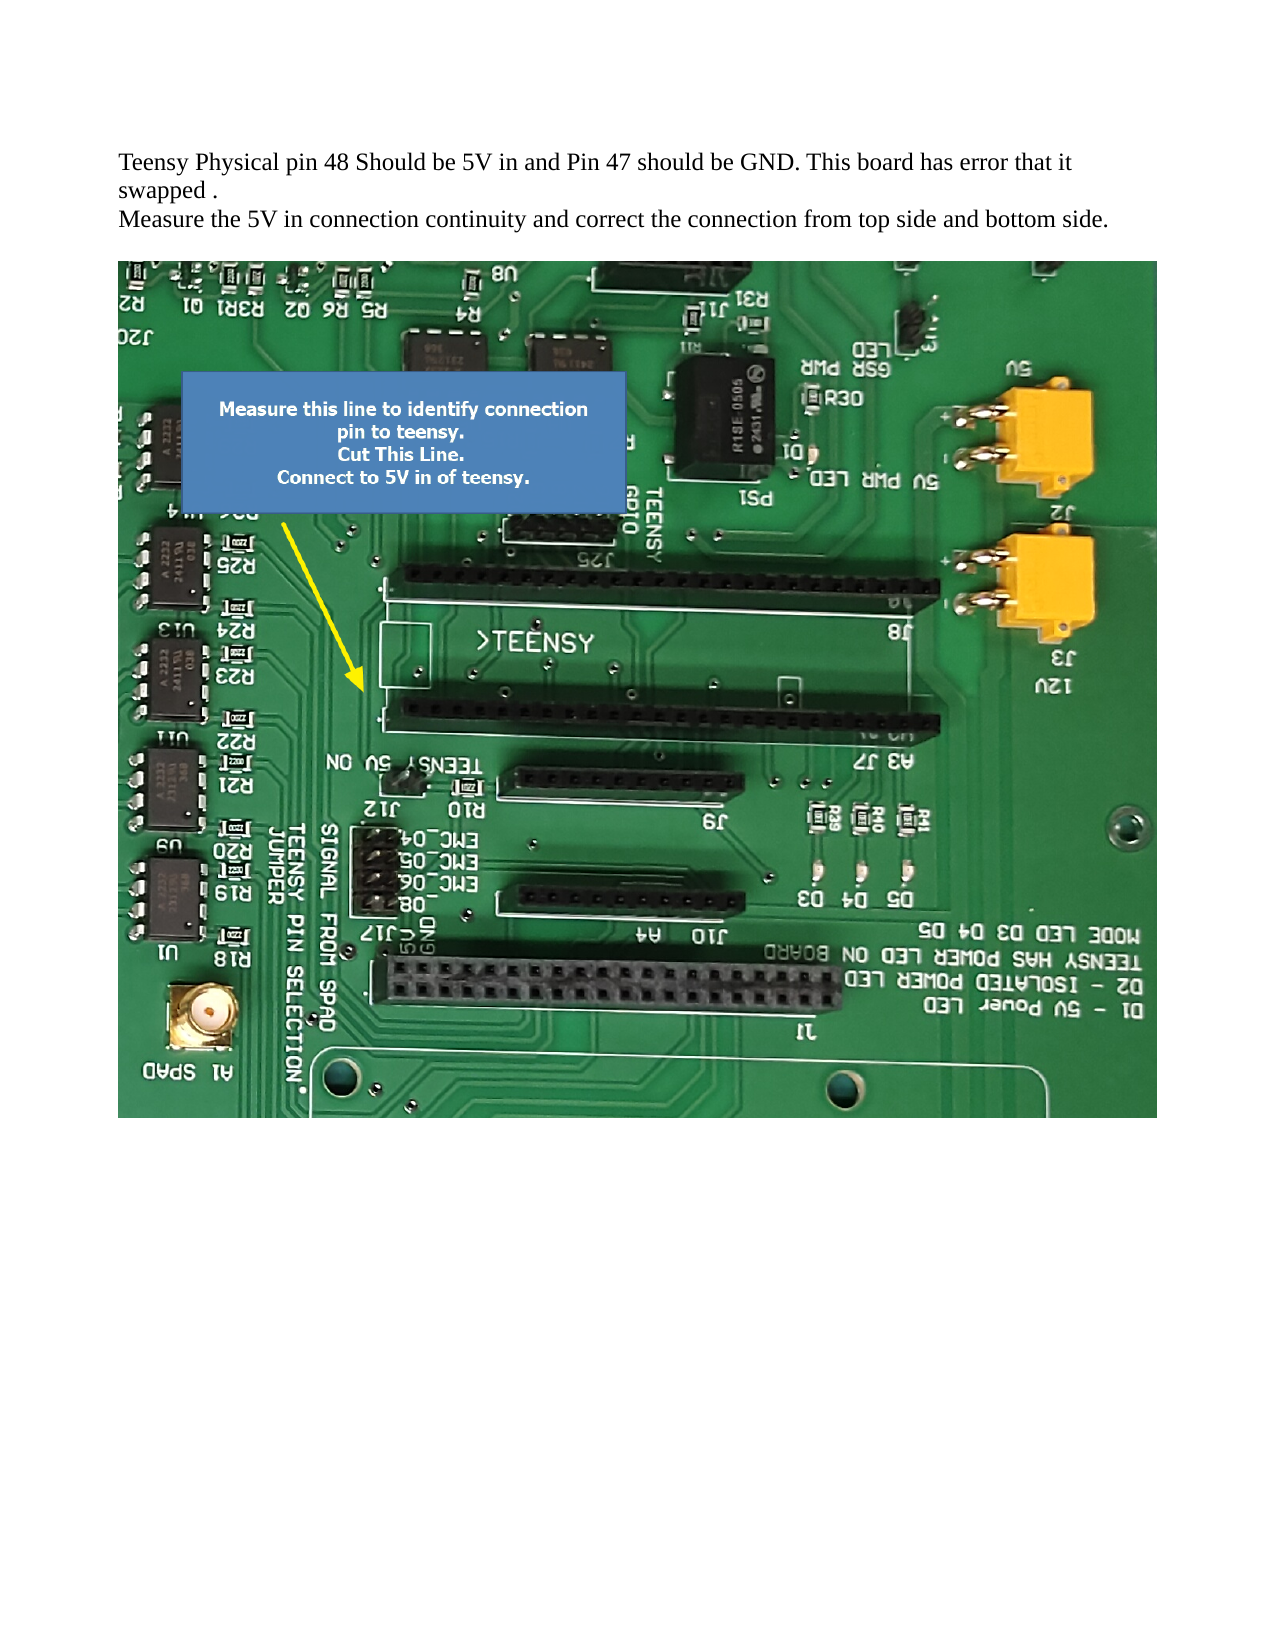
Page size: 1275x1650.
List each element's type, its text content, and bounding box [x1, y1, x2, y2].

text Teensy Physical pin 48 Should be 5V in and Pin 47 should be GND. This board has error that it swapped . [118, 147, 1157, 204]
picture [118, 261, 1157, 1118]
text Measure the 5V in connection continuity and correct the connection from top side and bottom side. [118, 204, 1157, 233]
